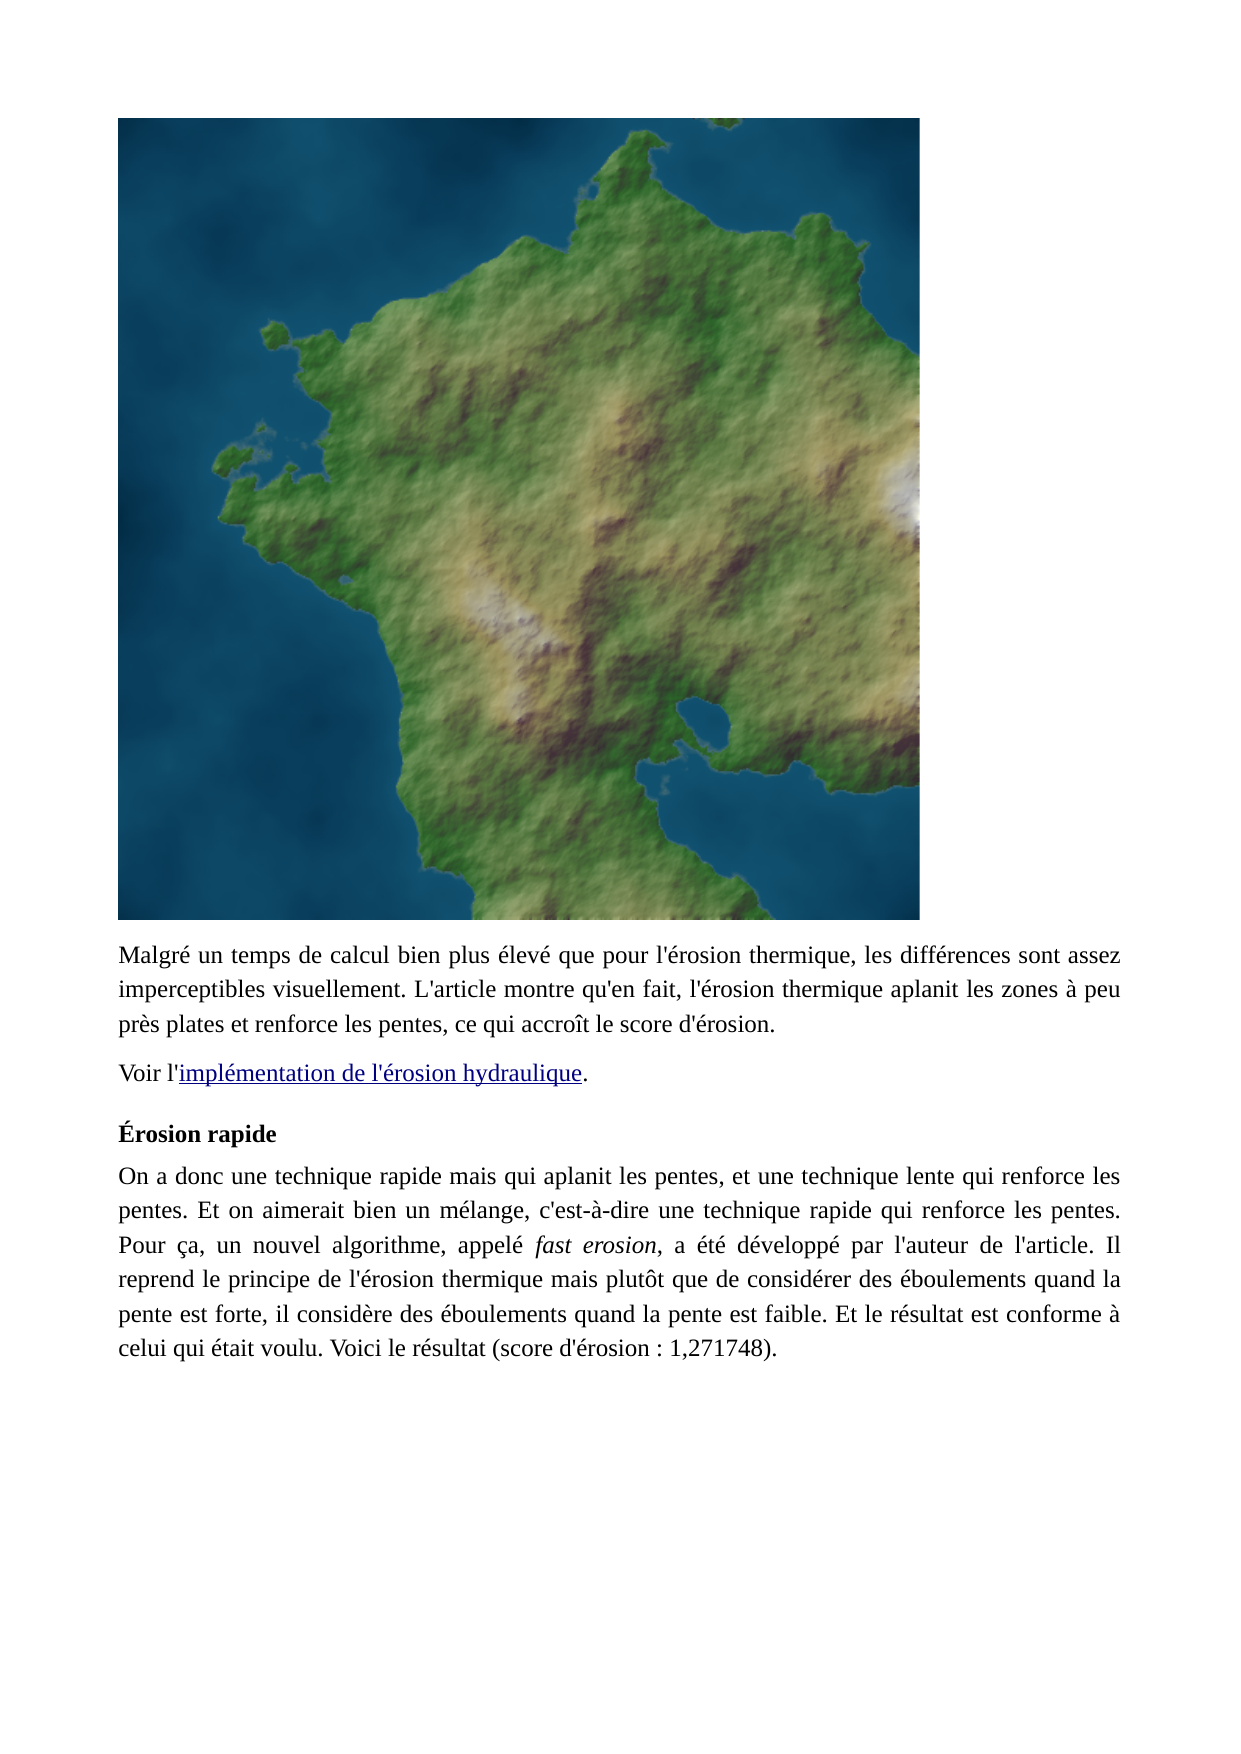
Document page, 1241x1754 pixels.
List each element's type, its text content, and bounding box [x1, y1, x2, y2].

text On a donc une technique rapide mais qui aplanit les pentes, et une technique lente qui renforce les pentes. Et on aimerait bien un mélange, c'est-à-dire une technique rapide qui renforce les pentes. Pour ça, un nouvel algorithme, appelé fast erosion, a été développé par l'auteur de l'article. Il reprend le principe de l'érosion thermique mais plutôt que de considérer des éboulements quand la pente est forte, il considère des éboulements quand la pente est faible. Et le résultat est conforme à celui qui était voulu. Voici le résultat (score d'érosion : 1,271748). [118, 1161, 1122, 1362]
picture [118, 118, 920, 920]
text Voir l'implémentation de l'érosion hydraulique. [118, 1058, 1122, 1087]
text Malgré un temps de calcul bien plus élevé que pour l'érosion thermique, les différences sont assez imperceptibles visuellement. L'article montre qu'en fait, l'érosion thermique aplanit les zones à peu près plates et renforce les pentes, ce qui accroît le score d'érosion. [118, 940, 1122, 1038]
subtitle Érosion rapide [118, 1119, 1122, 1148]
